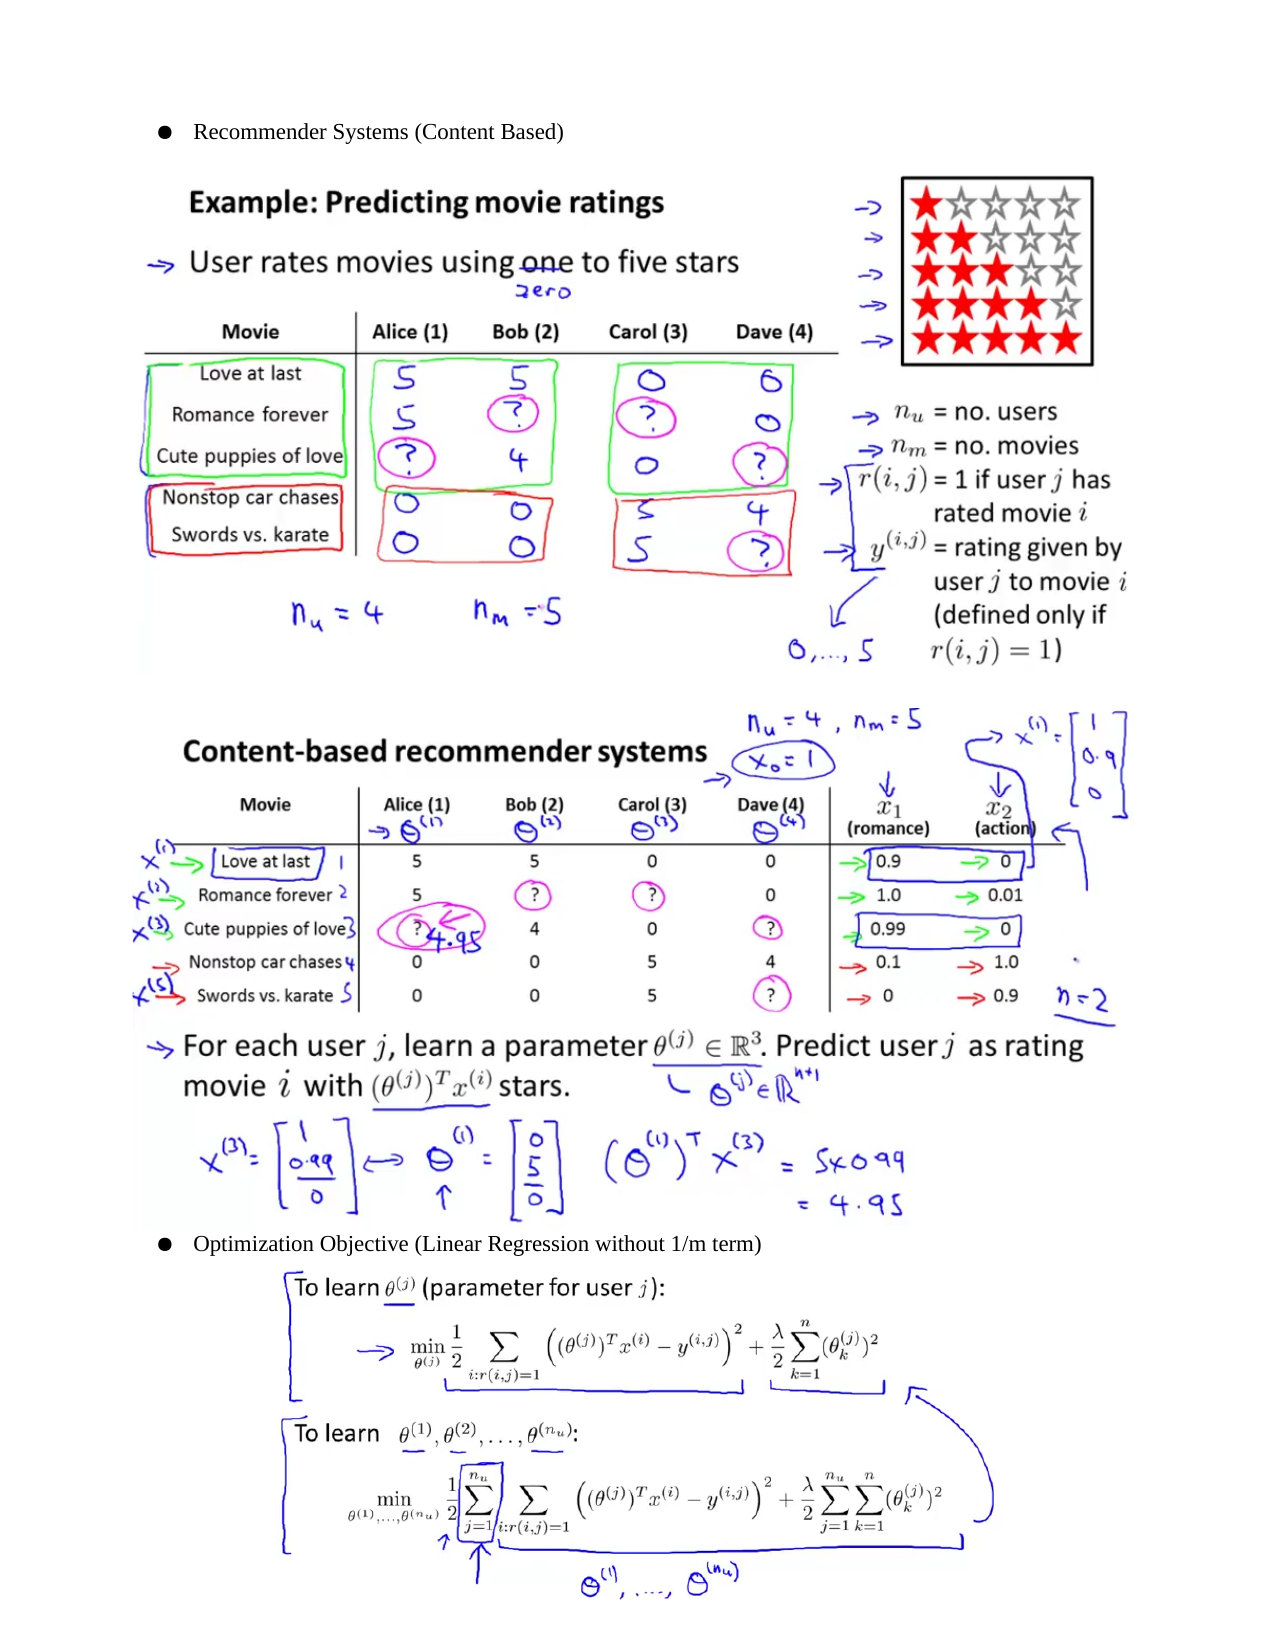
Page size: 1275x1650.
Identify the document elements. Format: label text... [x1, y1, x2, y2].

picture [272, 1269, 1003, 1602]
list Recommender Systems (Content Based) [156, 118, 1157, 144]
picture [132, 708, 1134, 1231]
picture [136, 157, 1139, 678]
list Optimization Objective (Linear Regression without 1/m term) [156, 158, 1157, 1257]
